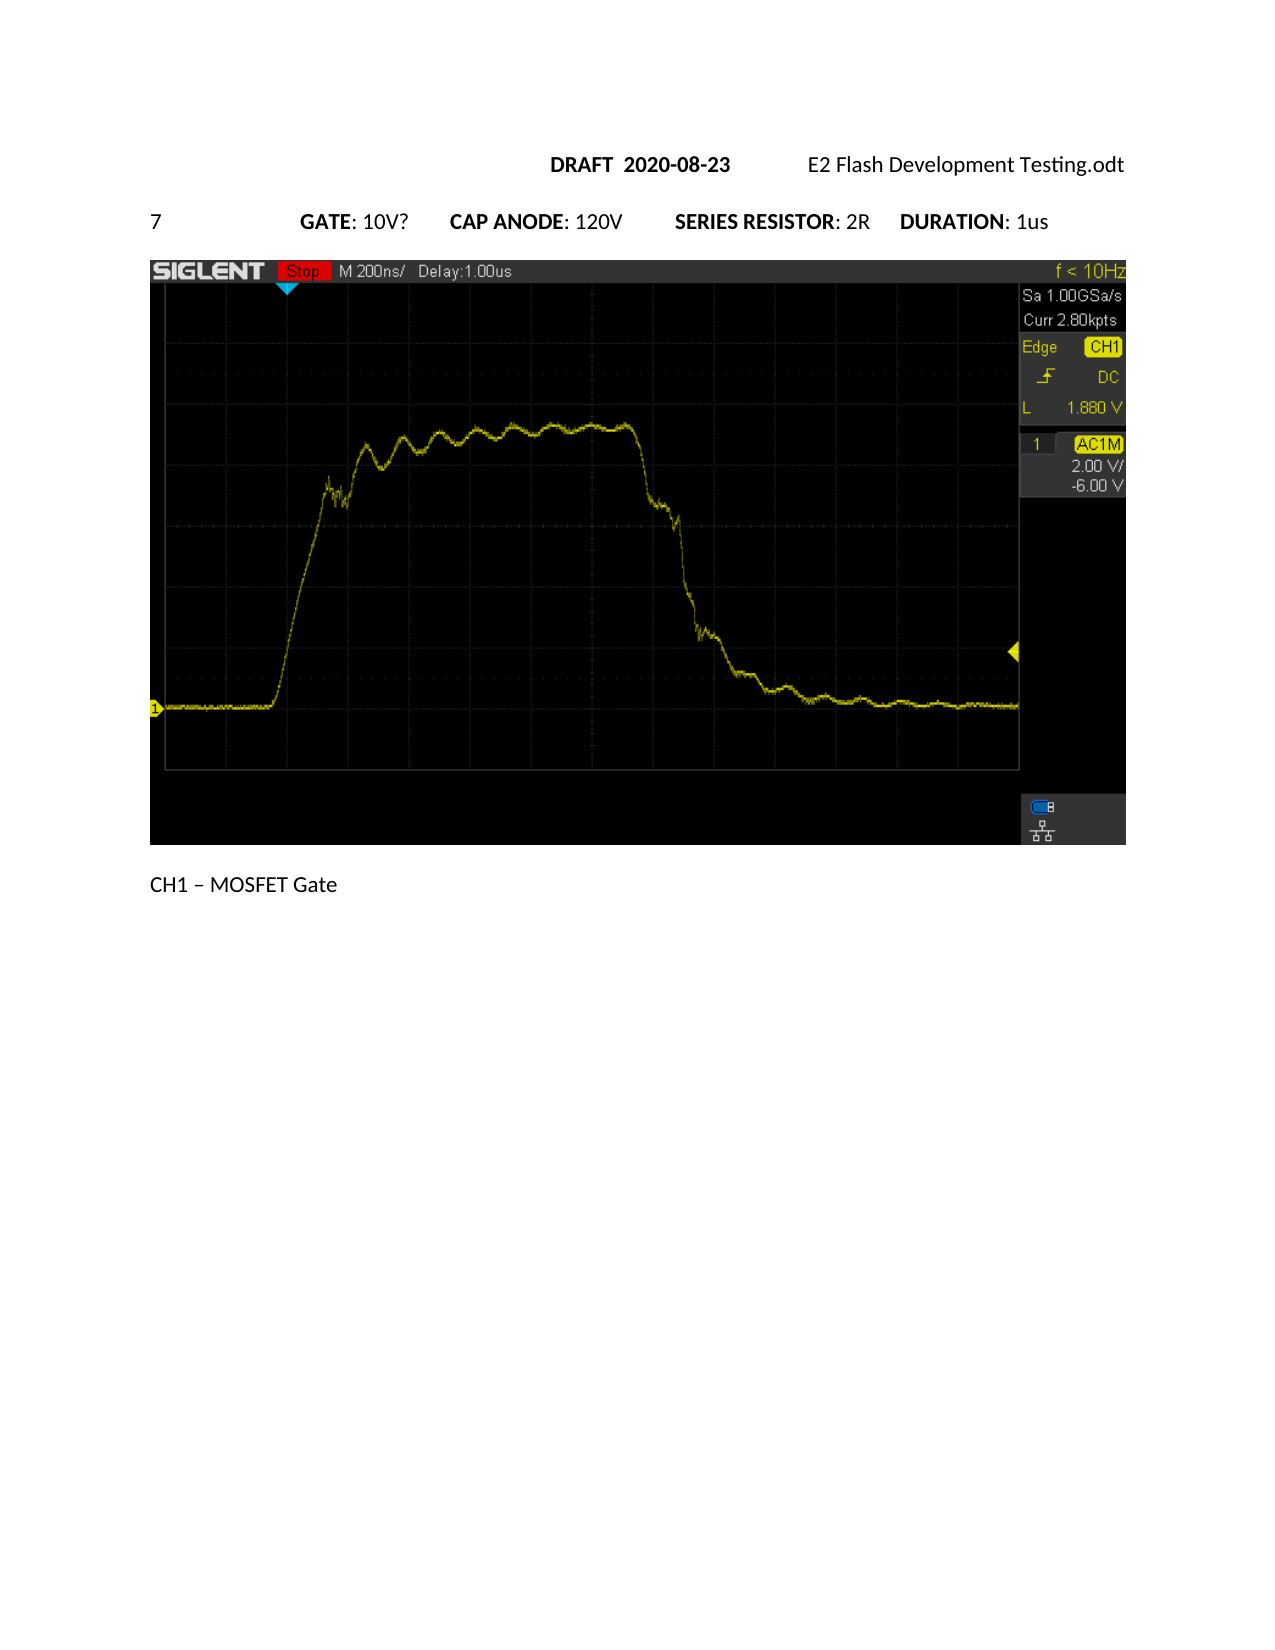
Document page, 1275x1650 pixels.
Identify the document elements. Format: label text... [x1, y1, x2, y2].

text CH1 – MOSFET Gate [150, 870, 1125, 898]
picture [150, 260, 1126, 845]
text 7 GATE: 10V? CAP ANODE: 120V SERIES RESISTOR: 2R DURATION: 1us [150, 207, 1125, 236]
